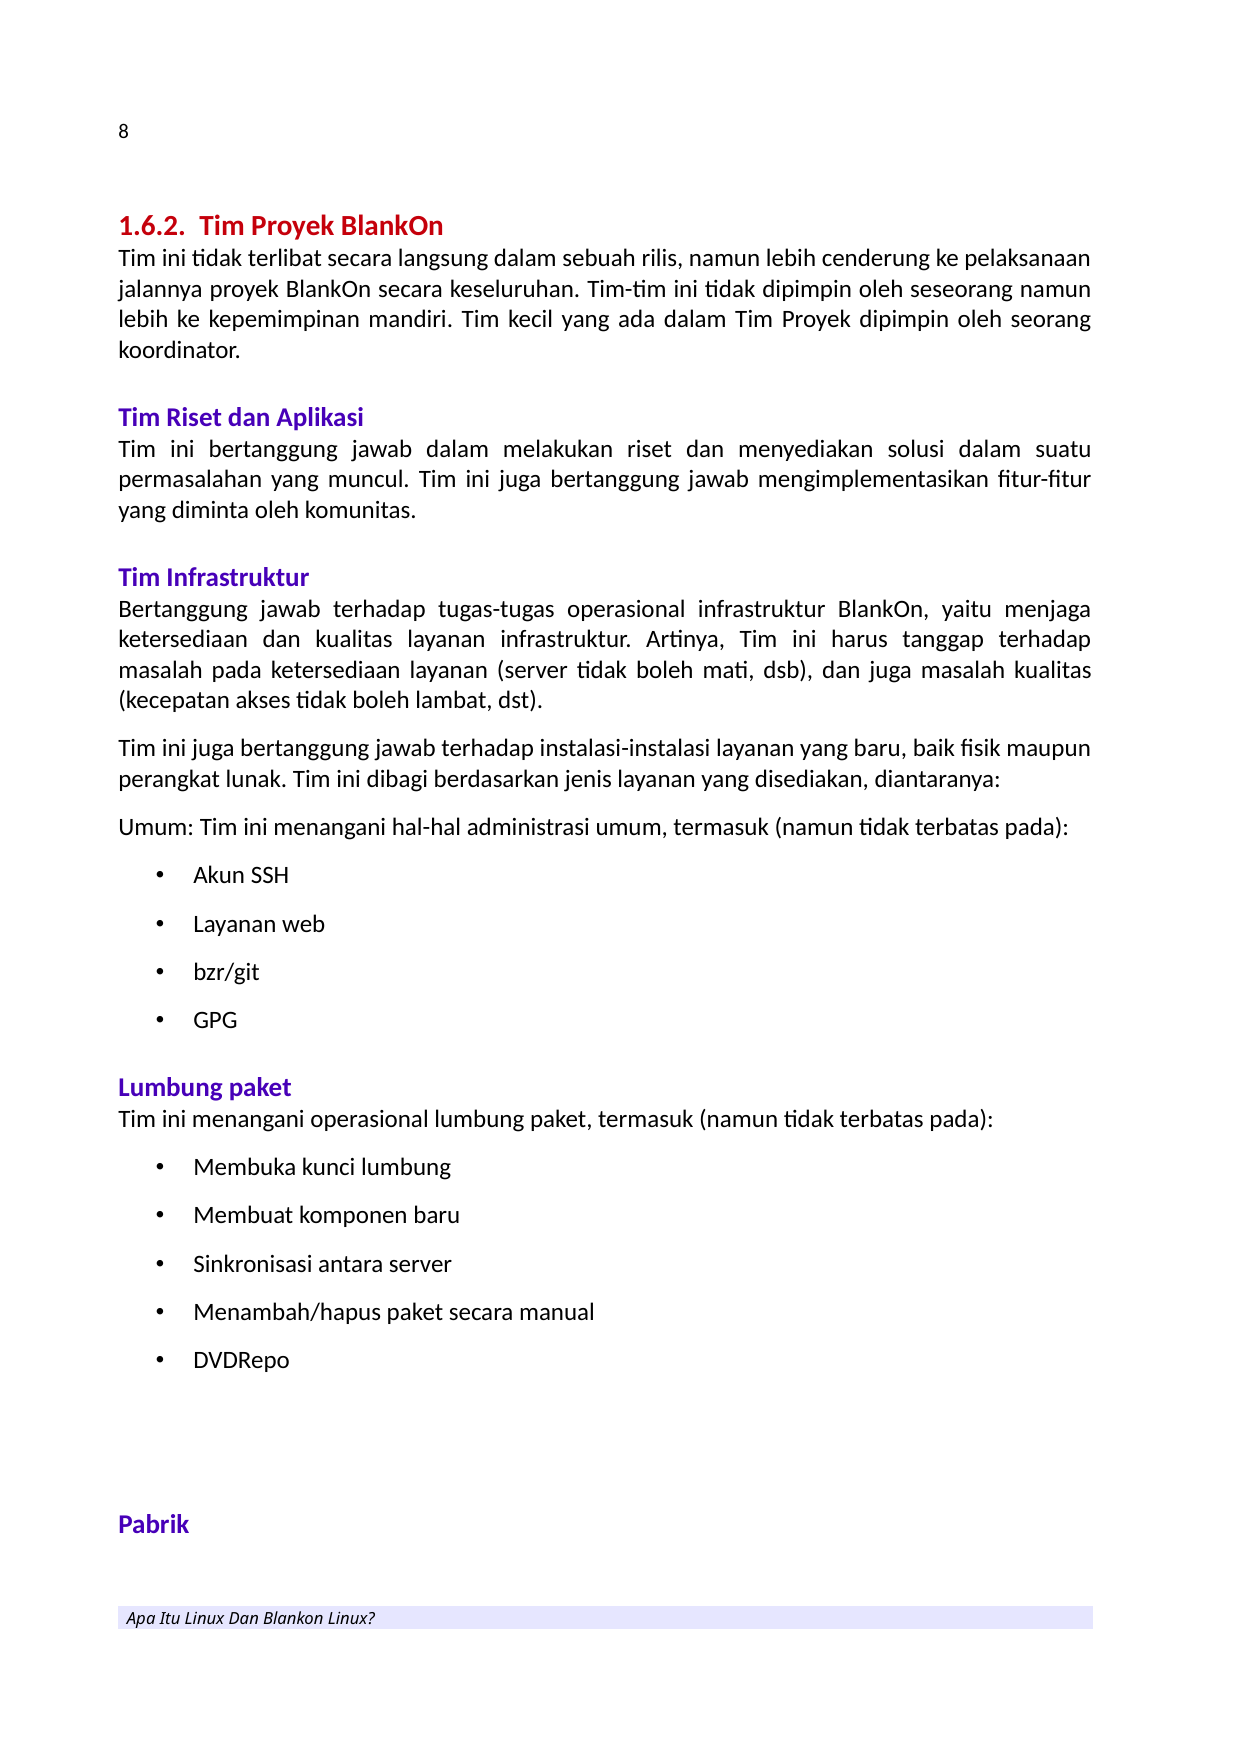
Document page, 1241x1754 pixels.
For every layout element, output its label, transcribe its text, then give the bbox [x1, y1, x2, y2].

subtitle Tim Proyek BlankOn [118, 207, 1093, 242]
subtitle Pabrik [118, 1507, 1093, 1540]
list Membuat komponen baru [156, 1200, 1093, 1230]
list Membuka kunci lumbung [156, 1151, 1093, 1182]
text Tim ini juga bertanggung jawab terhadap instalasi-instalasi layanan yang baru, baik fisik maupun perangkat lunak. Tim ini dibagi berdasarkan jenis layanan yang disediakan, diantaranya: [118, 733, 1093, 794]
text Tim ini bertanggung jawab dalam melakukan riset dan menyediakan solusi dalam suatu permasalahan yang muncul. Tim ini juga bertanggung jawab mengimplementasikan fitur-fitur yang diminta oleh komunitas. [118, 433, 1093, 524]
list DVDRepo [156, 1344, 1093, 1375]
list Akun SSH [156, 859, 1093, 890]
list GPG [156, 1004, 1093, 1035]
subtitle Tim Riset dan Aplikasi [118, 400, 1093, 433]
subtitle Lumbung paket [118, 1070, 1093, 1103]
list Menambah/hapus paket secara manual [156, 1296, 1093, 1327]
list Layanan web [156, 908, 1093, 938]
list Sinkronisasi antara server [156, 1248, 1093, 1278]
subtitle Tim Infrastruktur [118, 560, 1093, 593]
text Bertanggung jawab terhadap tugas-tugas operasional infrastruktur BlankOn, yaitu menjaga ketersediaan dan kualitas layanan infrastruktur. Artinya, Tim ini harus tanggap terhadap masalah pada ketersediaan layanan (server tidak boleh mati, dsb), dan juga masalah kualitas (kecepatan akses tidak boleh lambat, dst). [118, 593, 1093, 715]
text Tim ini menangani operasional lumbung paket, termasuk (namun tidak terbatas pada): [118, 1103, 1093, 1134]
text Tim ini tidak terlibat secara langsung dalam sebuah rilis, namun lebih cenderung ke pelaksanaan jalannya proyek BlankOn secara keseluruhan. Tim-tim ini tidak dipimpin oleh seseorang namun lebih ke kepemimpinan mandiri. Tim kecil yang ada dalam Tim Proyek dipimpin oleh seorang koordinator. [118, 242, 1093, 364]
text Umum: Tim ini menangani hal-hal administrasi umum, termasuk (namun tidak terbatas pada): [118, 811, 1093, 842]
list bzr/git [156, 956, 1093, 987]
